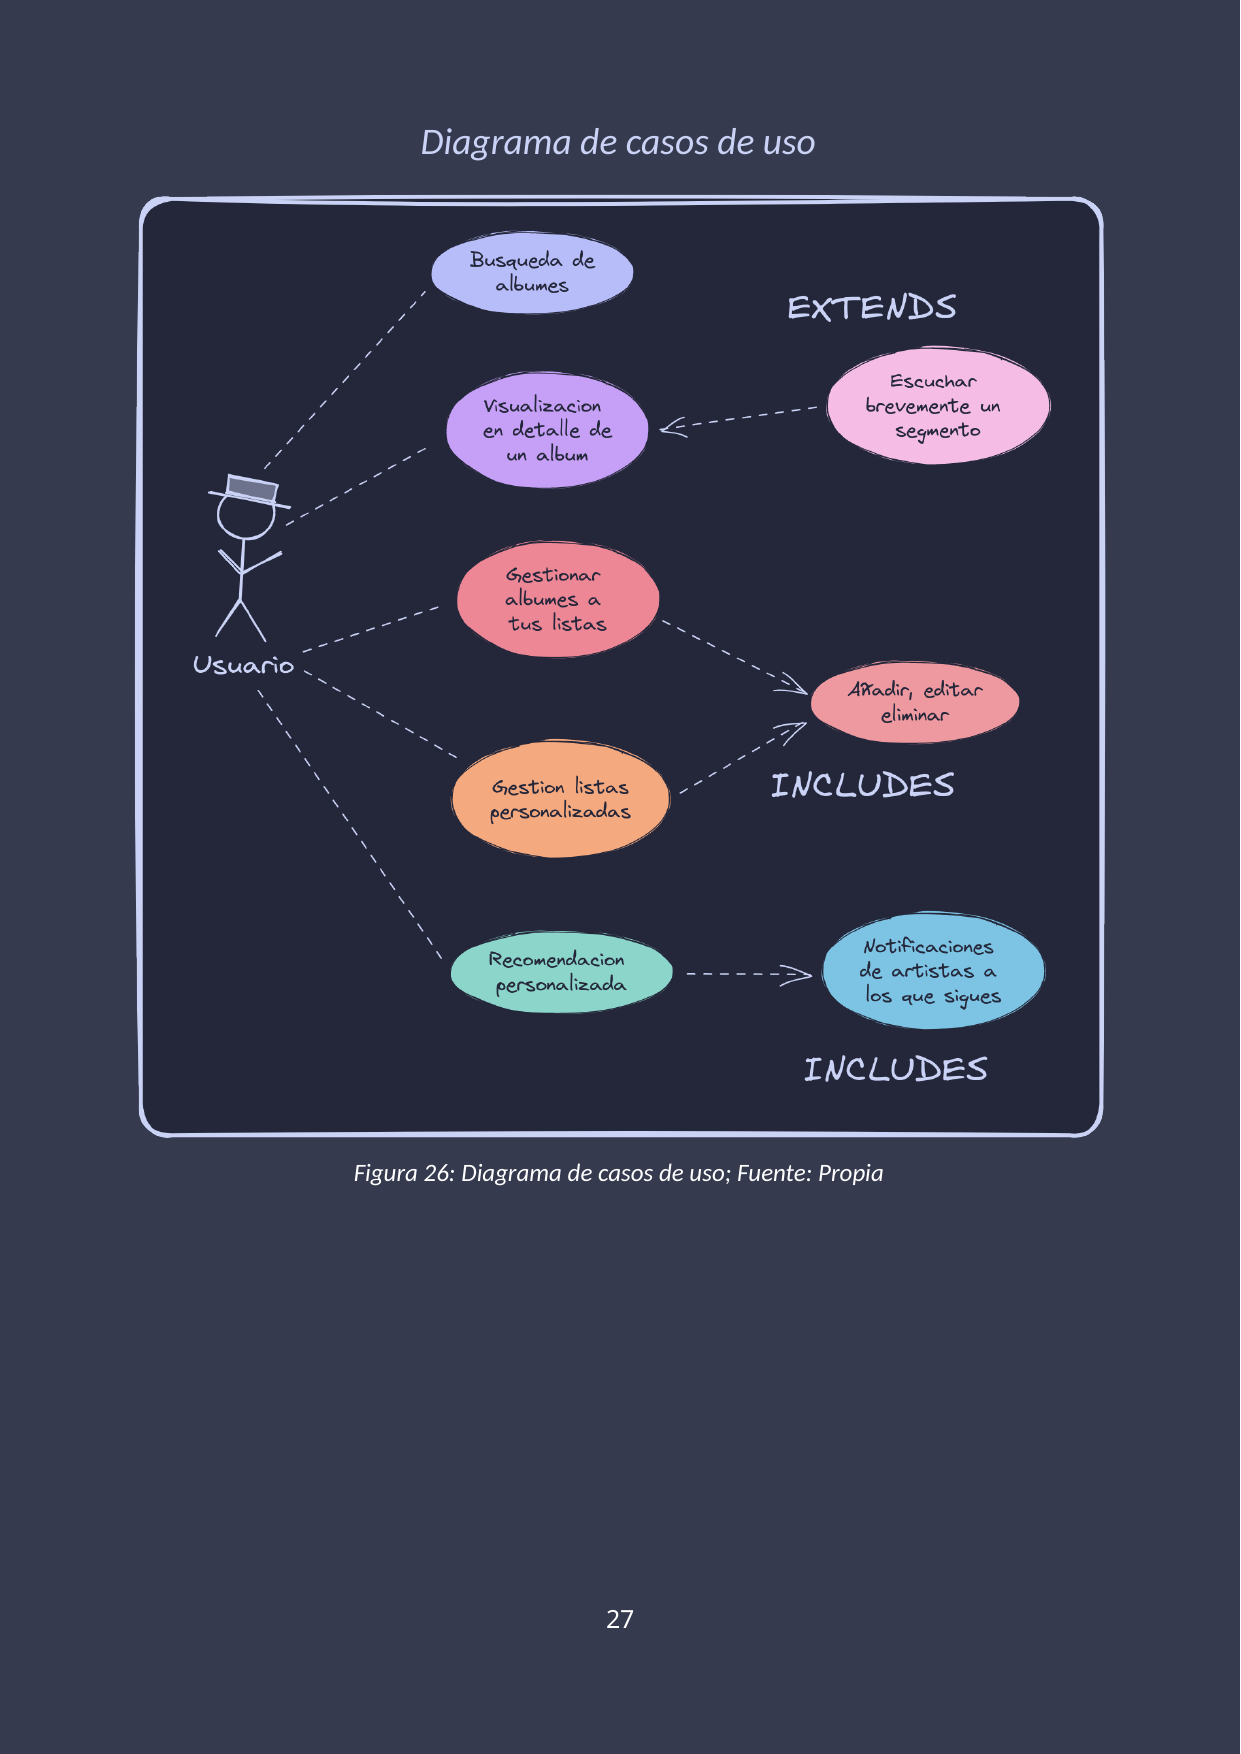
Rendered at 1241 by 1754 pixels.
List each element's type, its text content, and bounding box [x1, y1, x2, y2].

text Diagrama de casos de uso [118, 118, 1122, 164]
picture [118, 176, 1123, 1157]
text Figura 26: Diagrama de casos de uso; Fuente: Propia [118, 1157, 1122, 1187]
